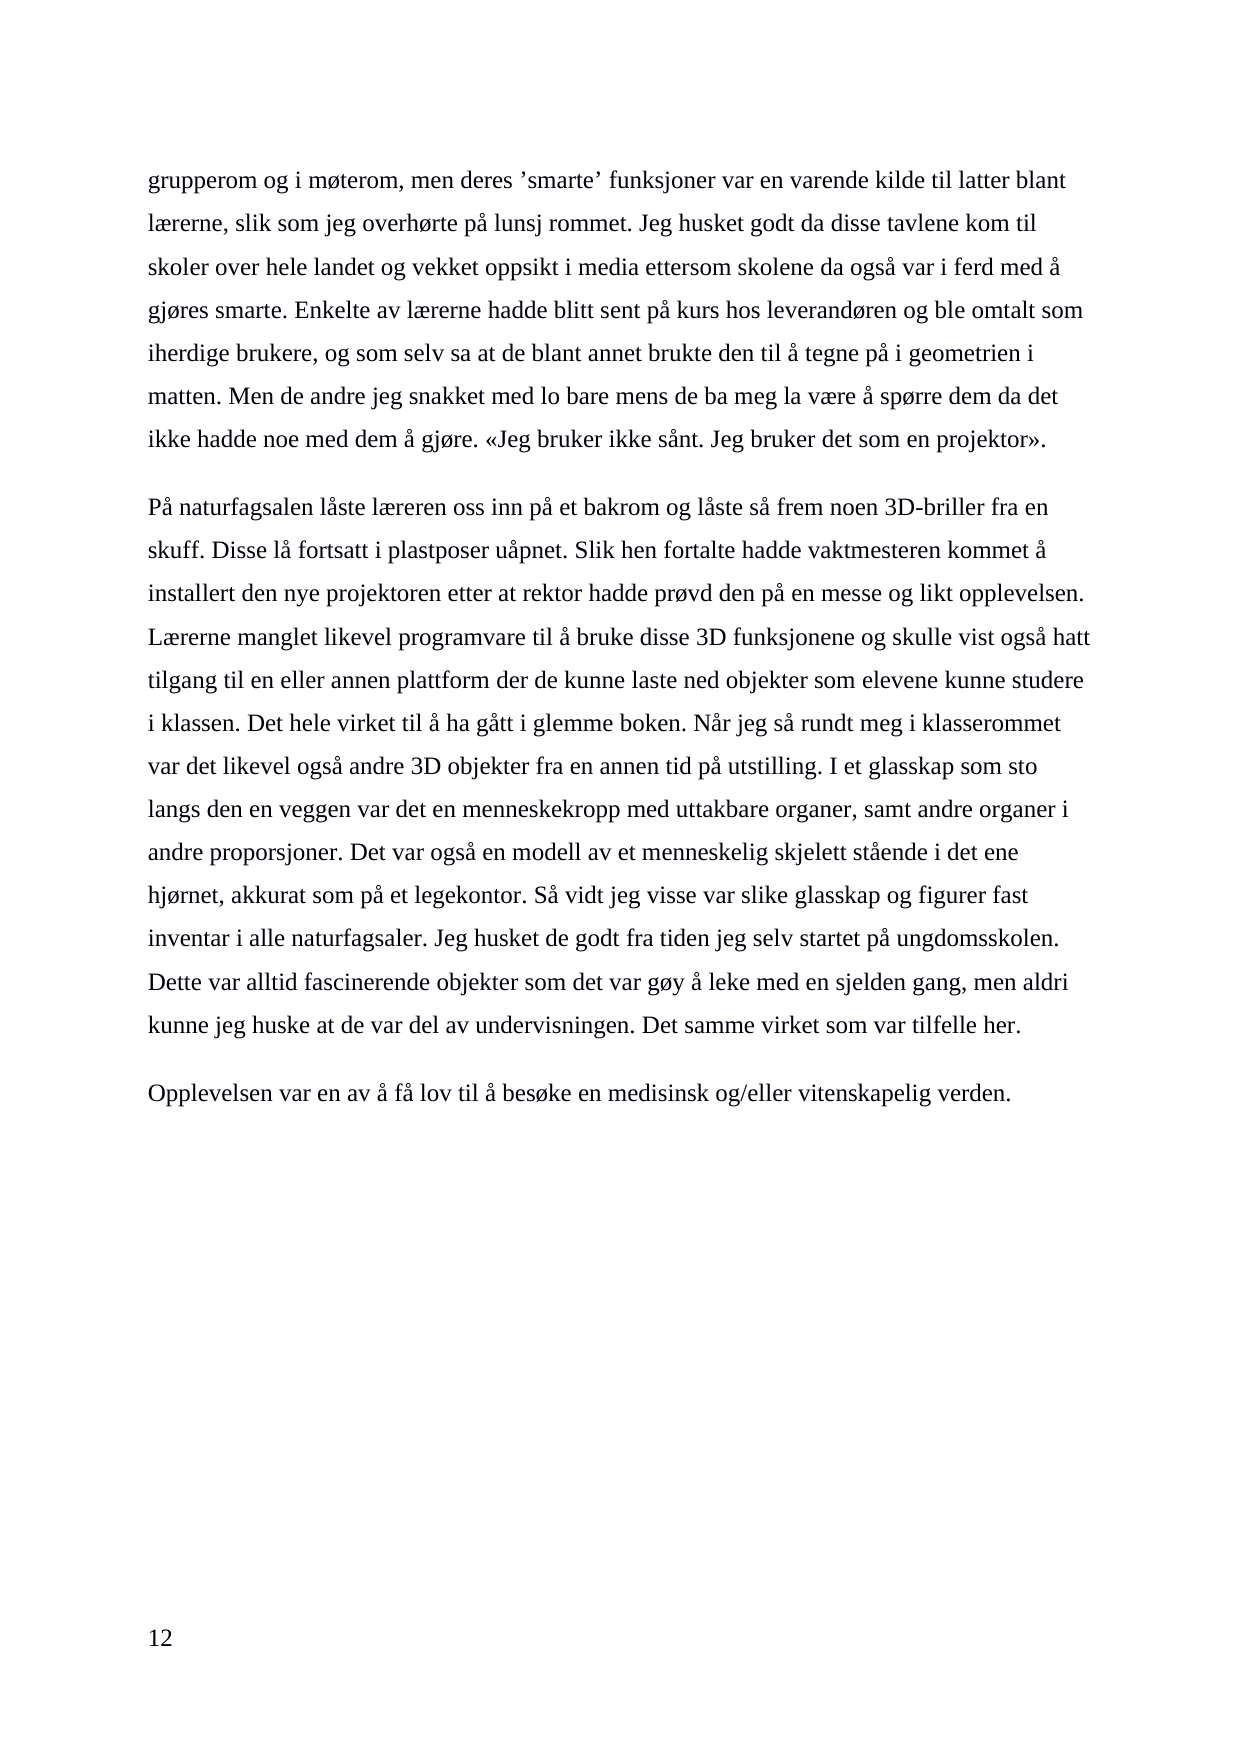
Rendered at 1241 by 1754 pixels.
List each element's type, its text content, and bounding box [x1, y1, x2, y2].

text På naturfagsalen låste læreren oss inn på et bakrom og låste så frem noen 3D-briller fra en skuff. Disse lå fortsatt i plastposer uåpnet. Slik hen fortalte hadde vaktmesteren kommet å installert den nye projektoren etter at rektor hadde prøvd den på en messe og likt opplevelsen. Lærerne manglet likevel programvare til å bruke disse 3D funksjonene og skulle vist også hatt tilgang til en eller annen plattform der de kunne laste ned objekter som elevene kunne studere i klassen. Det hele virket til å ha gått i glemme boken. Når jeg så rundt meg i klasserommet var det likevel også andre 3D objekter fra en annen tid på utstilling. I et glasskap som sto langs den en veggen var det en menneskekropp med uttakbare organer, samt andre organer i andre proporsjoner. Det var også en modell av et menneskelig skjelett stående i det ene hjørnet, akkurat som på et legekontor. Så vidt jeg visse var slike glasskap og figurer fast inventar i alle naturfagsaler. Jeg husket de godt fra tiden jeg selv startet på ungdomsskolen. Dette var alltid fascinerende objekter som det var gøy å leke med en sjelden gang, men aldri kunne jeg huske at de var del av undervisningen. Det samme virket som var tilfelle her. [148, 492, 1092, 1038]
text Opplevelsen var en av å få lov til å besøke en medisinsk og/eller vitenskapelig verden. [148, 1078, 1092, 1107]
text grupperom og i møterom, men deres ’smarte’ funksjoner var en varende kilde til latter blant lærerne, slik som jeg overhørte på lunsj rommet. Jeg husket godt da disse tavlene kom til skoler over hele landet og vekket oppsikt i media ettersom skolene da også var i ferd med å gjøres smarte. Enkelte av lærerne hadde blitt sent på kurs hos leverandøren og ble omtalt som iherdige brukere, og som selv sa at de blant annet brukte den til å tegne på i geometrien i matten. Men de andre jeg snakket med lo bare mens de ba meg la være å spørre dem da det ikke hadde noe med dem å gjøre. «Jeg bruker ikke sånt. Jeg bruker det som en projektor». [148, 165, 1092, 453]
